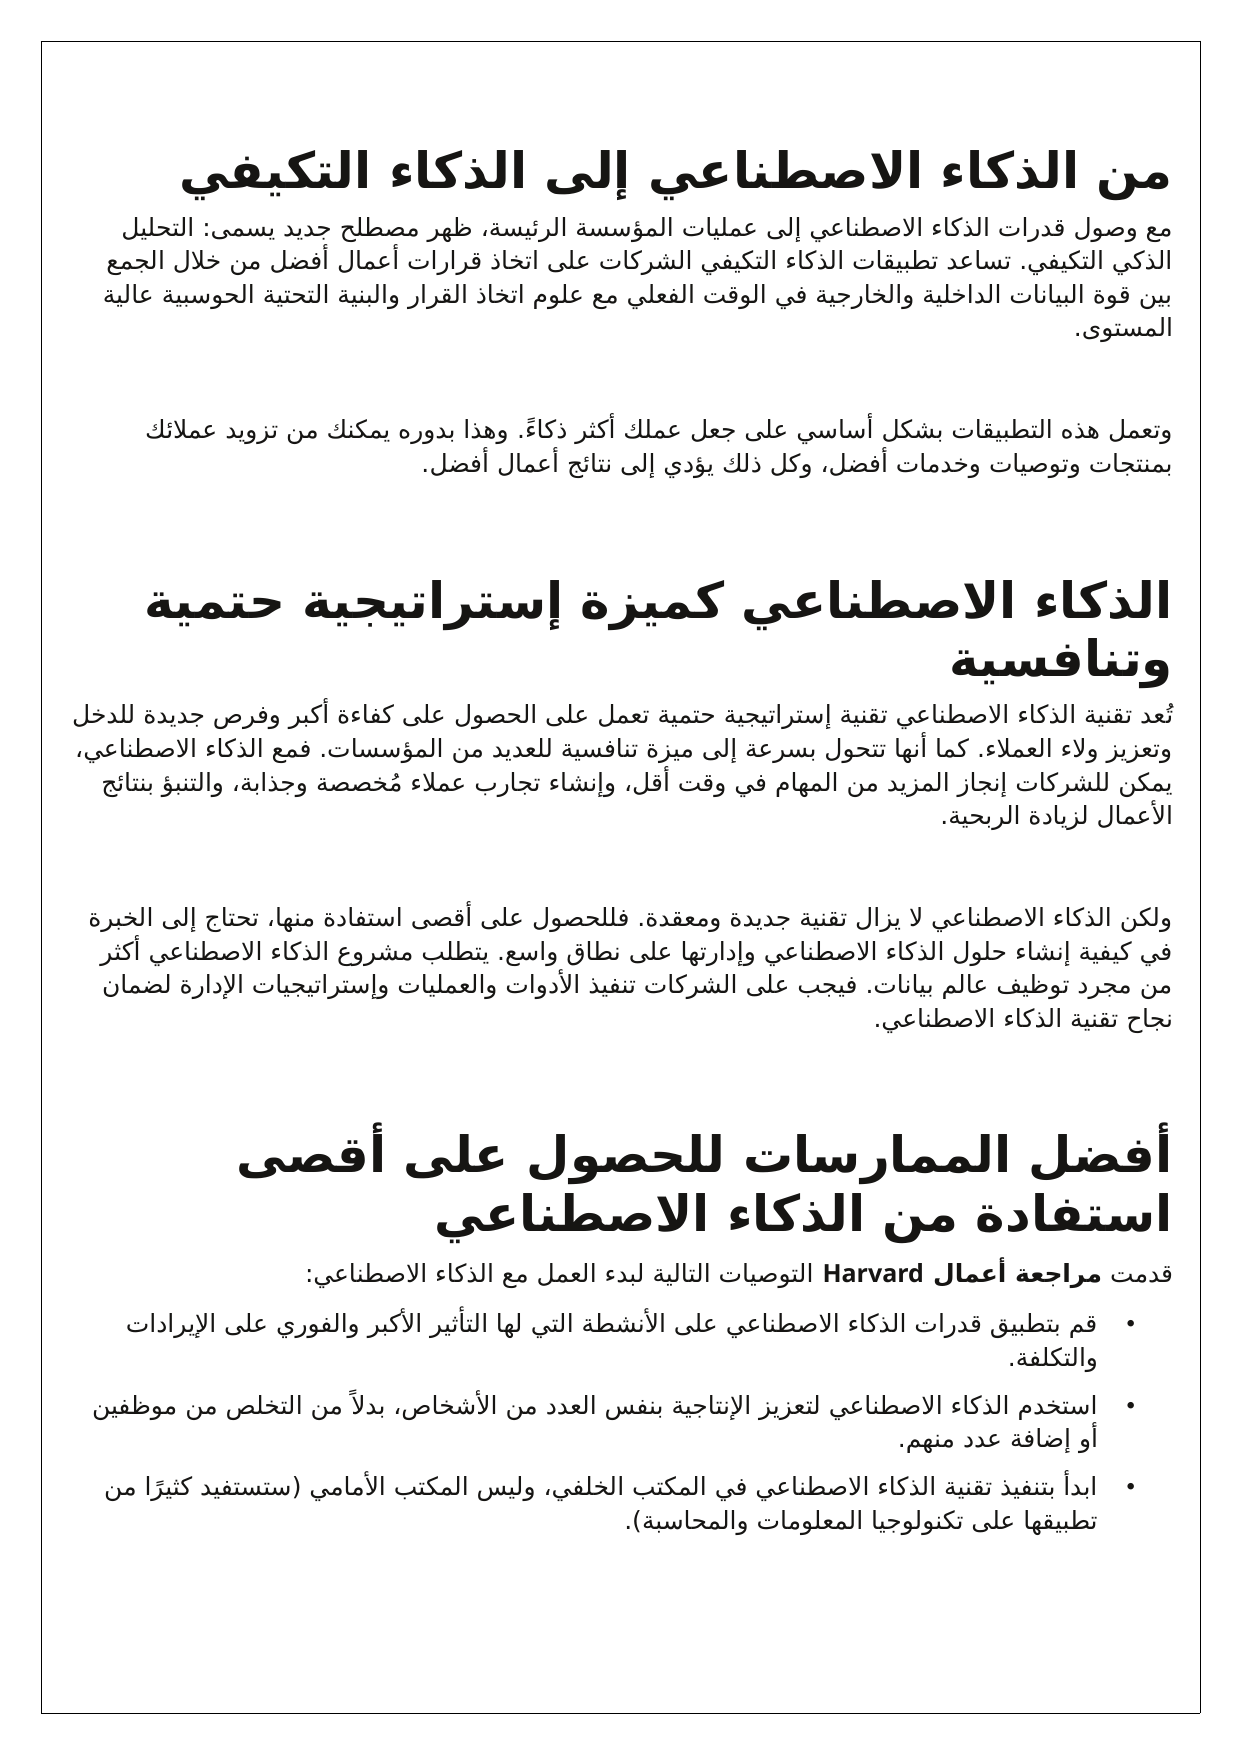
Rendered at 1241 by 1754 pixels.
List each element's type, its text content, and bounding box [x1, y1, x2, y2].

subtitle الذكاء الاصطناعي كميزة إستراتيجية حتمية وتنافسية [68, 572, 1173, 688]
list استخدم الذكاء الاصطناعي لتعزيز الإنتاجية بنفس العدد من الأشخاص، بدلاً من التخلص من موظفين أو إضافة عدد منهم. [68, 1391, 1135, 1453]
subtitle أفضل الممارسات للحصول على أقصى استفادة من الذكاء الاصطناعي [68, 1126, 1173, 1243]
text ولكن الذكاء الاصطناعي لا يزال تقنية جديدة ومعقدة. فللحصول على أقصى استفادة منها، تحتاج إلى الخبرة في كيفية إنشاء حلول الذكاء الاصطناعي وإدارتها على نطاق واسع. يتطلب مشروع الذكاء الاصطناعي أكثر من مجرد توظيف عالم بيانات. فيجب على الشركات تنفيذ الأدوات والعمليات وإستراتيجيات الإدارة لضمان نجاح تقنية الذكاء الاصطناعي. [68, 903, 1173, 1033]
text قدمت مراجعة أعمال Harvard التوصيات التالية لبدء العمل مع الذكاء الاصطناعي: [68, 1255, 1173, 1289]
text مع وصول قدرات الذكاء الاصطناعي إلى عمليات المؤسسة الرئيسة، ظهر مصطلح جديد يسمى: التحليل الذكي التكيفي. تساعد تطبيقات الذكاء التكيفي الشركات على اتخاذ قرارات أعمال أفضل من خلال الجمع بين قوة البيانات الداخلية والخارجية في الوقت الفعلي مع علوم اتخاذ القرار والبنية التحتية الحوسبية عالية المستوى. [68, 213, 1173, 343]
text تُعد تقنية الذكاء الاصطناعي تقنية إستراتيجية حتمية تعمل على الحصول على كفاءة أكبر وفرص جديدة للدخل وتعزيز ولاء العملاء. كما أنها تتحول بسرعة إلى ميزة تنافسية للعديد من المؤسسات. فمع الذكاء الاصطناعي، يمكن للشركات إنجاز المزيد من المهام في وقت أقل، وإنشاء تجارب عملاء مُخصصة وجذابة، والتنبؤ بنتائج الأعمال لزيادة الربحية. [68, 701, 1173, 830]
list ابدأ بتنفيذ تقنية الذكاء الاصطناعي في المكتب الخلفي، وليس المكتب الأمامي (ستستفيد كثيرًا من تطبيقها على تكنولوجيا المعلومات والمحاسبة). [68, 1472, 1135, 1535]
subtitle من الذكاء الاصطناعي إلى الذكاء التكيفي [68, 142, 1173, 200]
list قم بتطبيق قدرات الذكاء الاصطناعي على الأنشطة التي لها التأثير الأكبر والفوري على الإيرادات والتكلفة. [68, 1309, 1135, 1372]
text وتعمل هذه التطبيقات بشكل أساسي على جعل عملك أكثر ذكاءً. وهذا بدوره يمكنك من تزويد عملائك بمنتجات وتوصيات وخدمات أفضل، وكل ذلك يؤدي إلى نتائج أعمال أفضل. [68, 415, 1173, 478]
